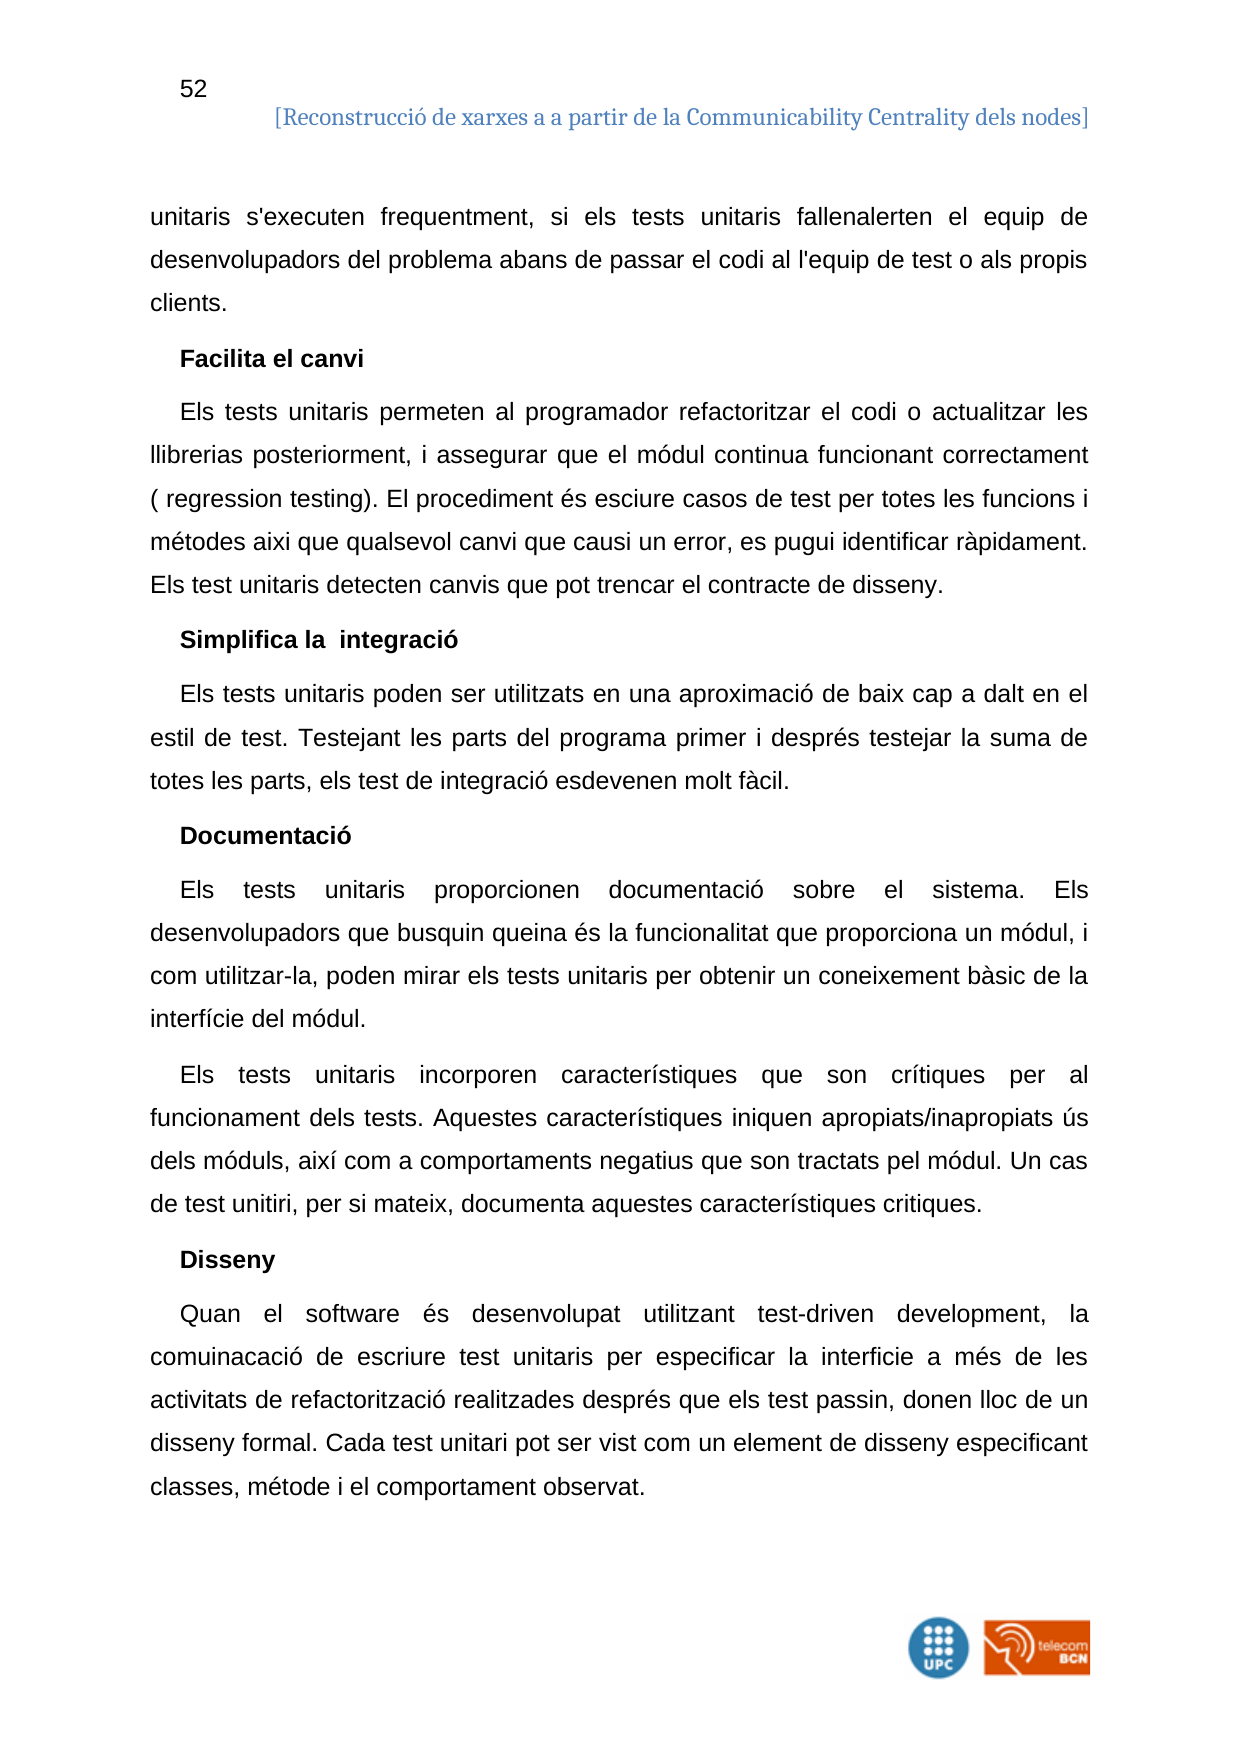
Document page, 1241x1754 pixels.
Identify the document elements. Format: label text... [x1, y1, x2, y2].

text Quan el software és desenvolupat utilitzant test-driven development, la comuinacació de escriure test unitaris per especificar la interficie a més de les activitats de refactorització realitzades després que els test passin, donen lloc de un disseny formal. Cada test unitari pot ser vist com un element de disseny especificant classes, métode i el comportament observat. [150, 1299, 1090, 1500]
text Documentació [150, 821, 1090, 850]
text Els tests unitaris proporcionen documentació sobre el sistema. Els desenvolupadors que busquin queina és la funcionalitat que proporciona un módul, i com utilitzar-la, poden mirar els tests unitaris per obtenir un coneixement bàsic de la interfície del módul. [150, 875, 1090, 1033]
text Disseny [150, 1245, 1090, 1274]
text Els tests unitaris poden ser utilitzats en una aproximació de baix cap a dalt en el estil de test. Testejant les parts del programa primer i després testejar la suma de totes les parts, els test de integració esdevenen molt fàcil. [150, 679, 1090, 794]
text Simplifica la integració [150, 626, 1090, 654]
text Els tests unitaris permeten al programador refactoritzar el codi o actualitzar les llibrerias posteriorment, i assegurar que el módul continua funcionant correctament ( regression testing). El procediment és esciure casos de test per totes les funcions i métodes aixi que qualsevol canvi que causi un error, es pugui identificar ràpidament. Els test unitaris detecten canvis que pot trencar el contracte de disseny. [150, 397, 1090, 599]
text Facilita el canvi [150, 343, 1090, 372]
picture [904, 1614, 1091, 1681]
text Els tests unitaris incorporen característiques que son crítiques per al funcionament dels tests. Aquestes característiques iniquen apropiats/inapropiats ús dels móduls, així com a comportaments negatius que son tractats pel módul. Un cas de test unitiri, per si mateix, documenta aquestes característiques critiques. [150, 1060, 1090, 1218]
text unitaris s'executen frequentment, si els tests unitaris fallenalerten el equip de desenvolupadors del problema abans de passar el codi al l'equip de test o als propis clients. [150, 202, 1090, 317]
